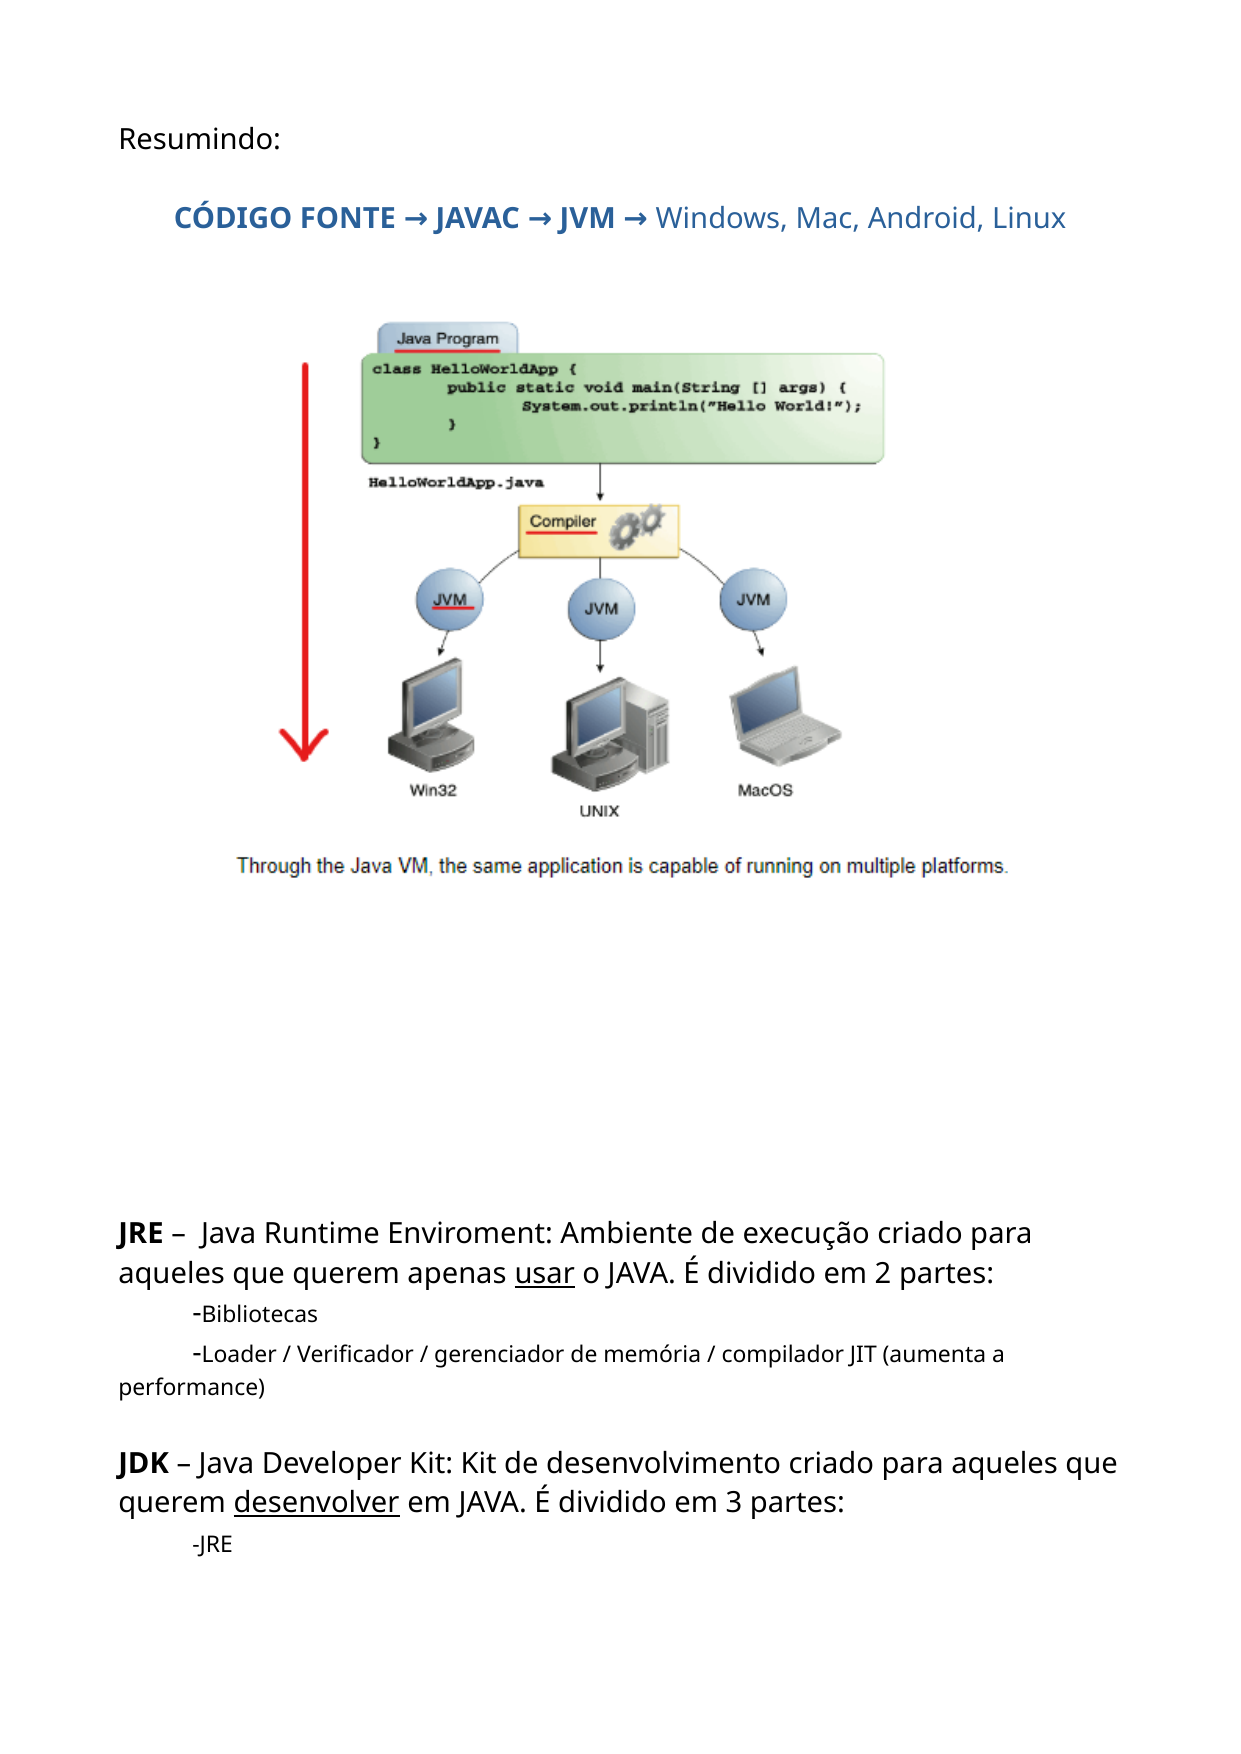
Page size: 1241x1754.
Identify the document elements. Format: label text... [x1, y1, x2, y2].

text JRE – Java Runtime Enviroment: Ambiente de execução criado para aqueles que querem apenas usar o JAVA. É dividido em 2 partes: [118, 1212, 1122, 1292]
text CÓDIGO FONTE → JAVAC → JVM → Windows, Mac, Android, Linux [118, 197, 1122, 237]
text Resumindo: [118, 118, 1122, 158]
text -JRE [118, 1521, 1122, 1561]
text JDK – Java Developer Kit: Kit de desenvolvimento criado para aqueles que querem desenvolver em JAVA. É dividido em 3 partes: [118, 1442, 1122, 1521]
picture [221, 297, 1033, 881]
text -Loader / Verificador / gerenciador de memória / compilador JIT (aumenta a performance) [118, 1331, 1122, 1402]
text -Bibliotecas [118, 1292, 1122, 1331]
